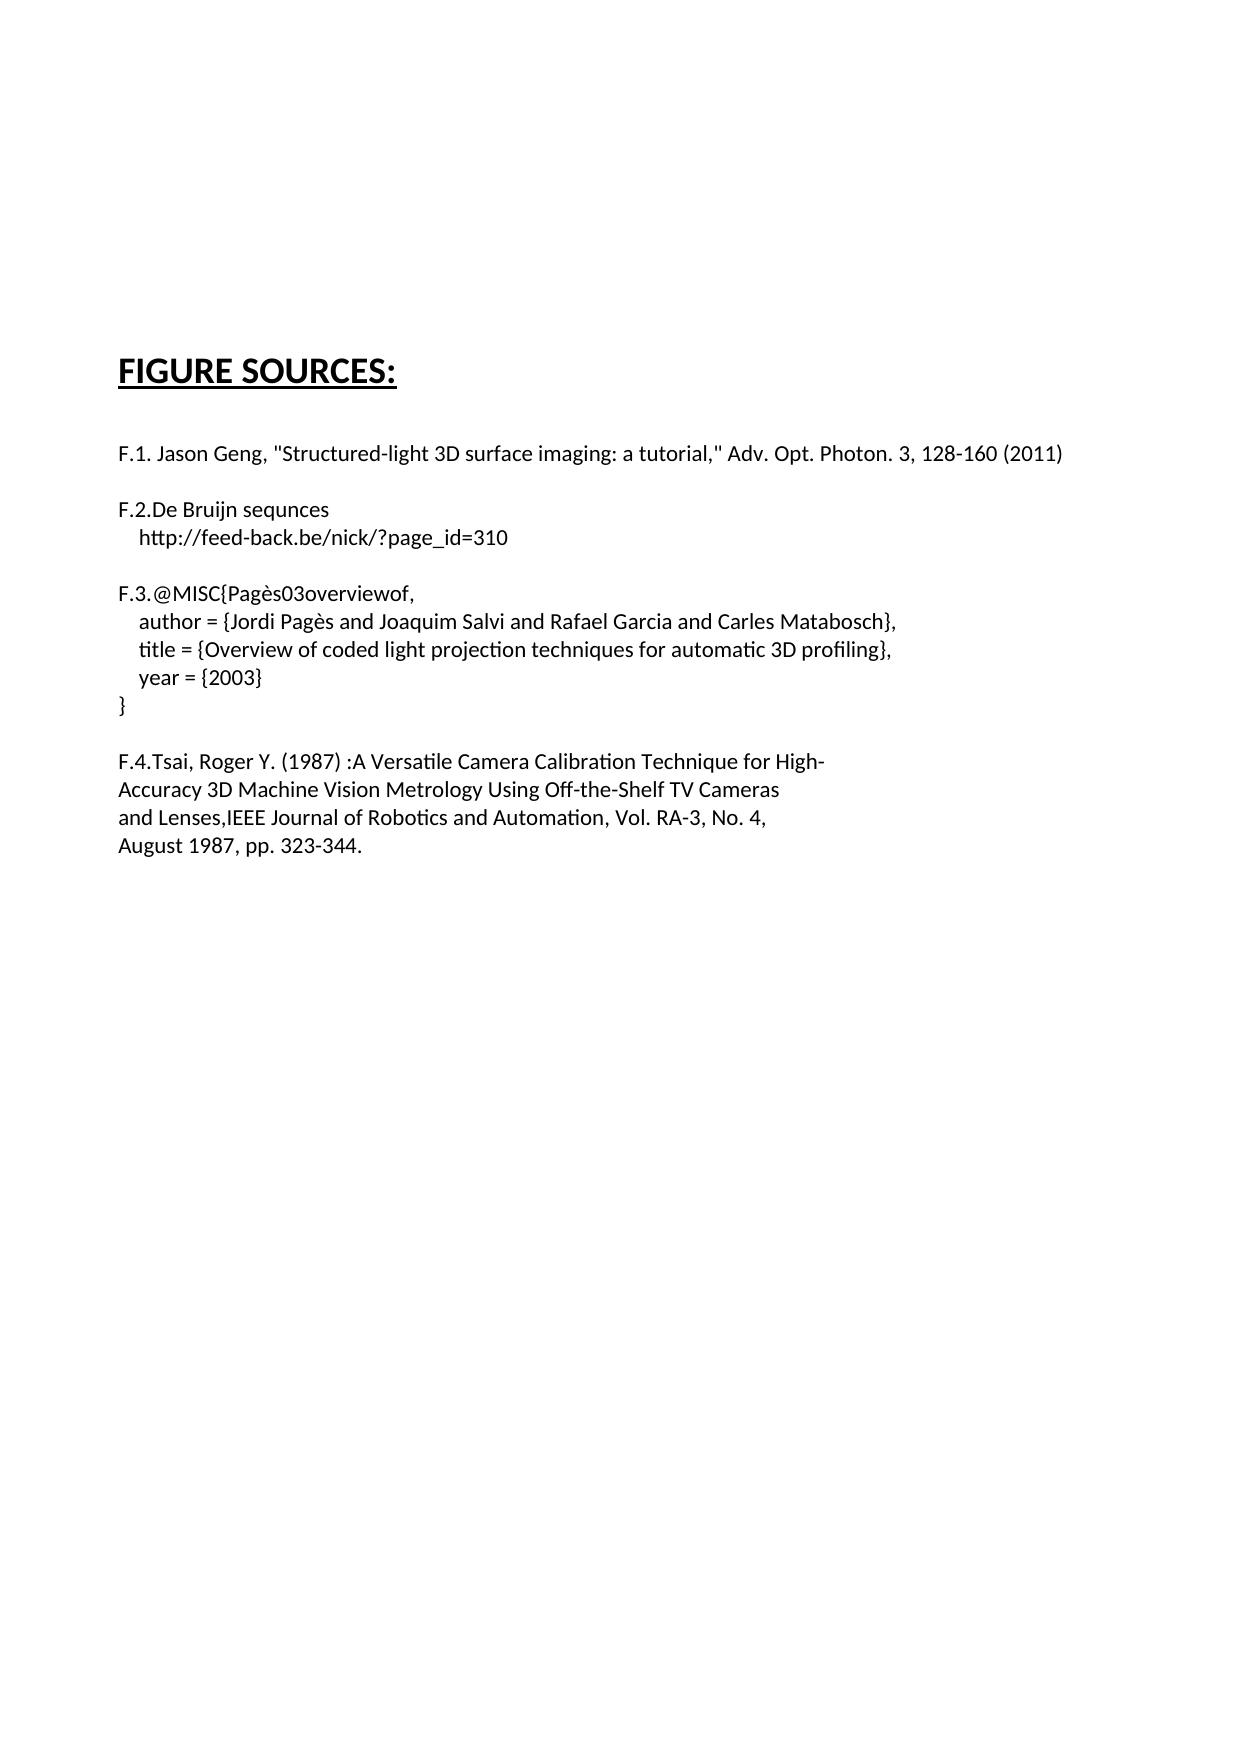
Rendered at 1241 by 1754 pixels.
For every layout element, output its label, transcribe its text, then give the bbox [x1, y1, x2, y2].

text http://feed-back.be/nick/?page_id=310 [118, 523, 1122, 551]
text F.3.@MISC{Pagès03overviewof, [118, 579, 1122, 607]
text title = {Overview of coded light projection techniques for automatic 3D profiling}, [118, 635, 1122, 663]
text F.2.De Bruijn sequnces [118, 495, 1122, 523]
text } [118, 691, 1122, 719]
text F.1. Jason Geng, "Structured-light 3D surface imaging: a tutorial," Adv. Opt. Photon. 3, 128-160 (2011) [118, 439, 1122, 467]
text author = {Jordi Pagès and Joaquim Salvi and Rafael Garcia and Carles Matabosch}, [118, 607, 1122, 635]
text FIGURE SOURCES: [118, 347, 1122, 393]
text F.4.Tsai, Roger Y. (1987) :A Versatile Camera Calibration Technique for High- [118, 747, 1122, 775]
text Accuracy 3D Machine Vision Metrology Using Off-the-Shelf TV Cameras [118, 775, 1122, 803]
text and Lenses,IEEE Journal of Robotics and Automation, Vol. RA-3, No. 4, [118, 803, 1122, 831]
text August 1987, pp. 323-344. [118, 831, 1122, 859]
text year = {2003} [118, 663, 1122, 691]
